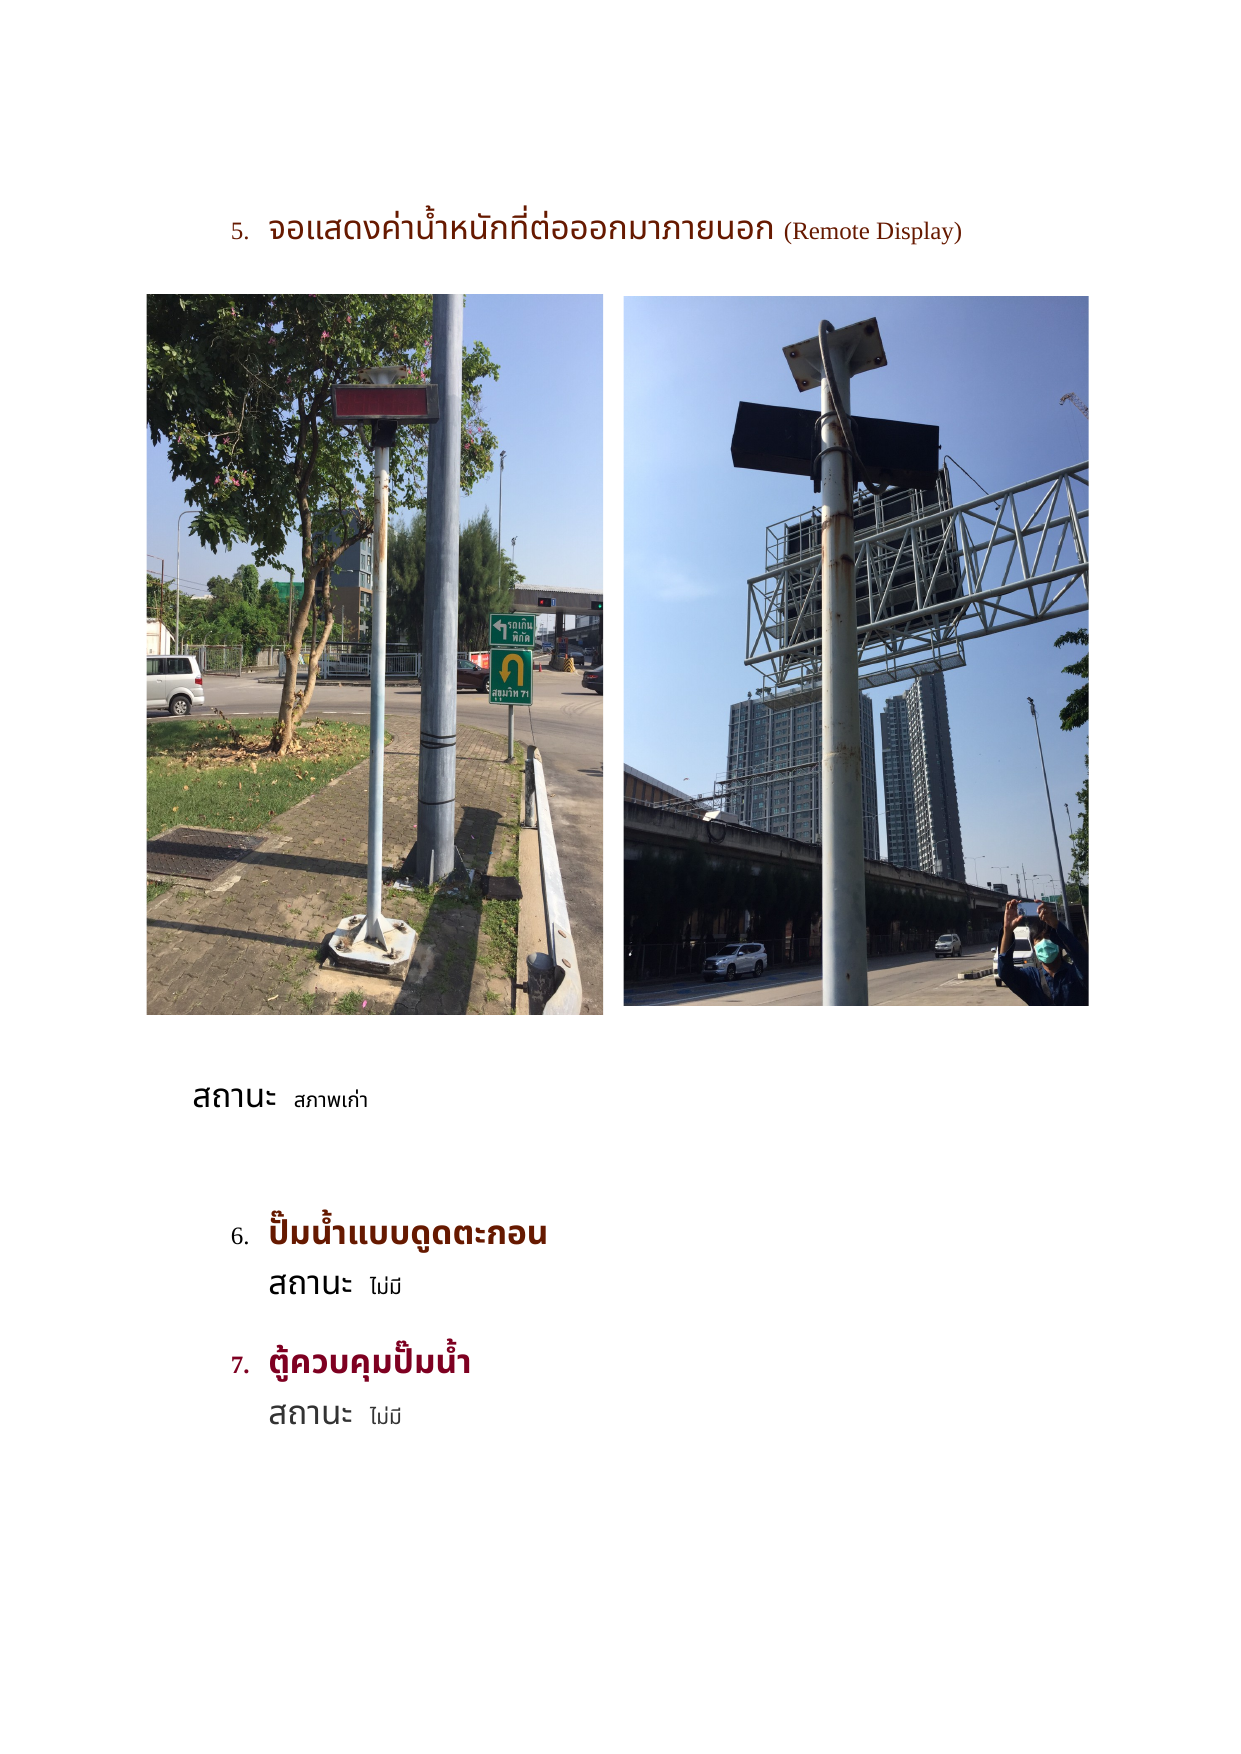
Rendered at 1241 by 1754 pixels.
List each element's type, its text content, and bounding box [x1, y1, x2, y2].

picture [623, 296, 1089, 1006]
list ปั๊มน้ำแบบดูดตะกอน [231, 1209, 1122, 1259]
text สถานะ สภาพเก่า [118, 1072, 1122, 1123]
list จอแสดงค่าน้ำหนักที่ต่อออกมาภายนอก (Remote Display) [231, 204, 1122, 255]
list สถานะ ไม่มี [231, 1389, 1122, 1439]
list ตู้ควบคุมปั๊มน้ำ [231, 1338, 1122, 1389]
list สถานะ ไม่มี [231, 1259, 1122, 1310]
picture [146, 294, 604, 1015]
